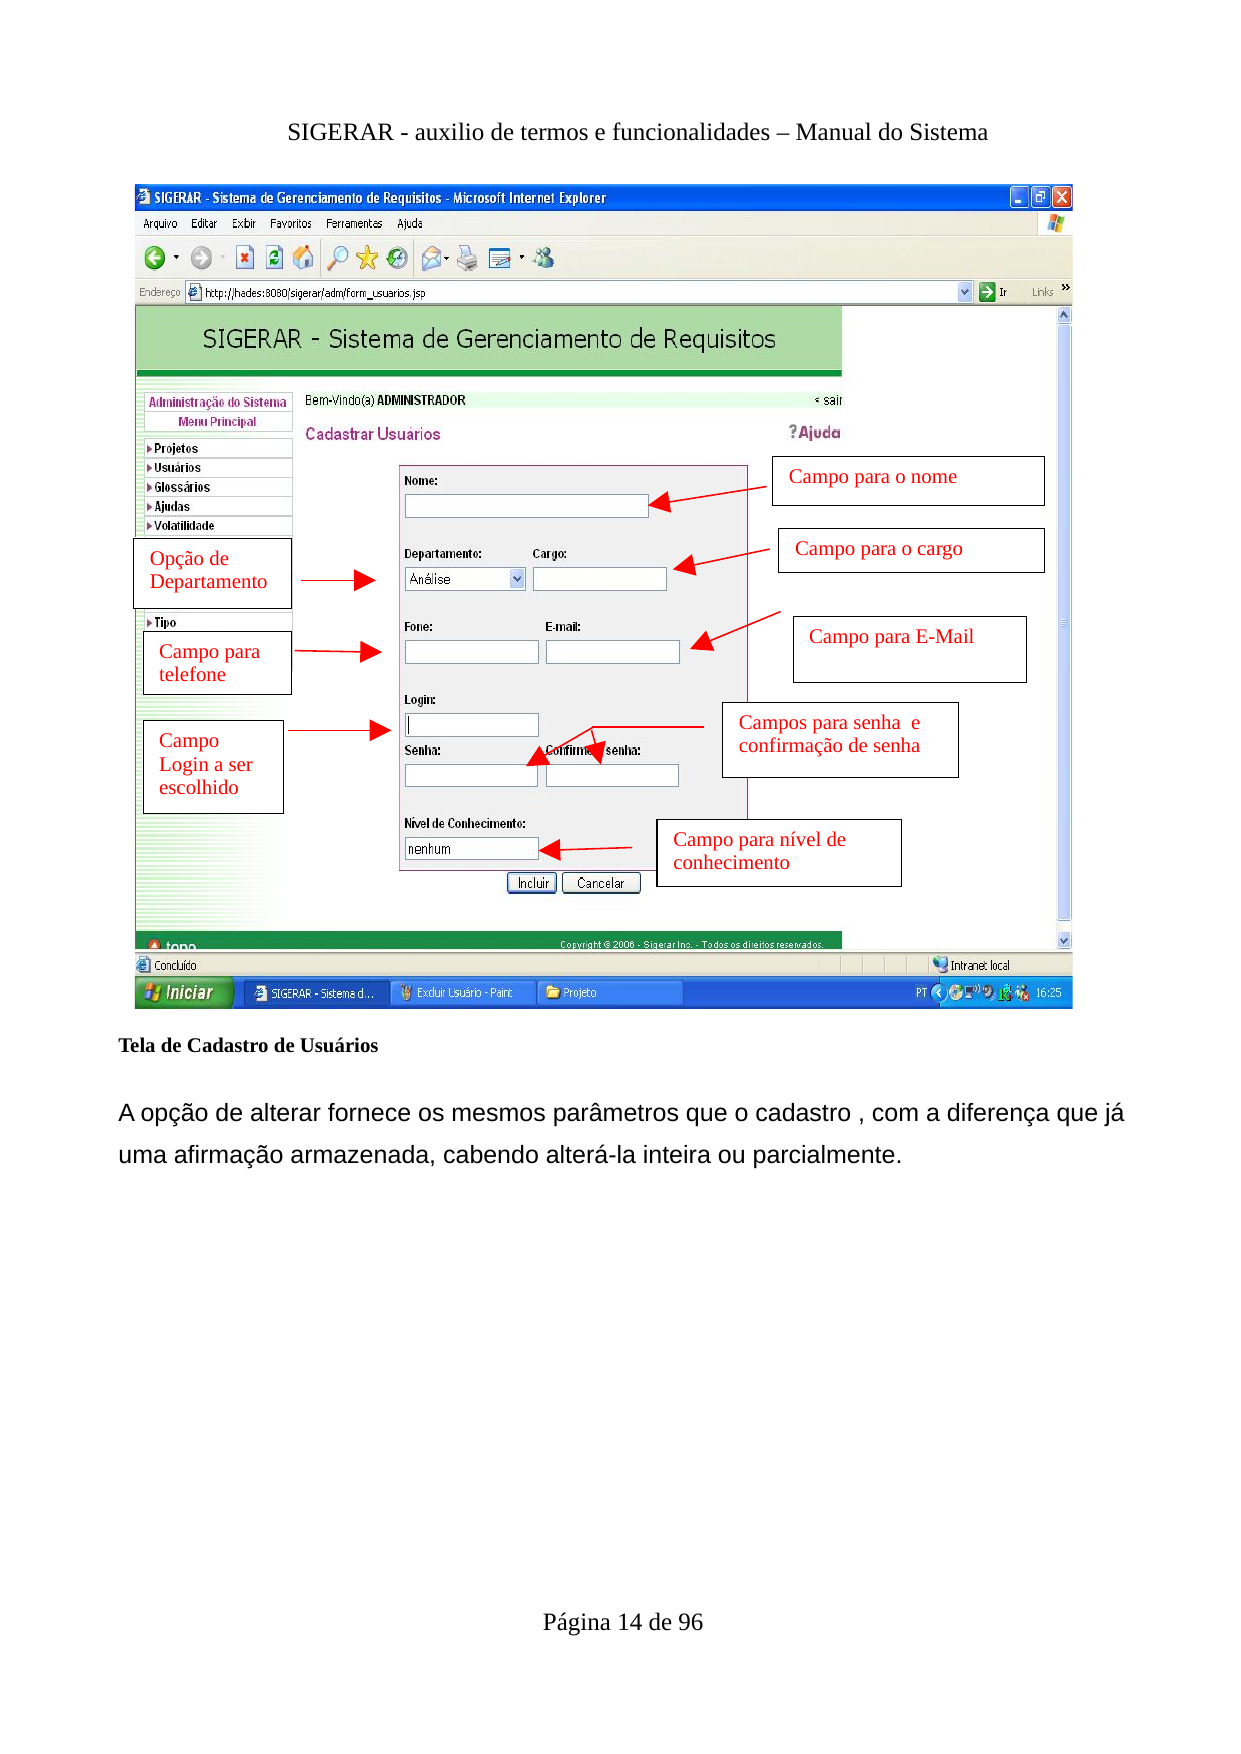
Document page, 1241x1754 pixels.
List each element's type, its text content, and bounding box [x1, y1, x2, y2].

text Tela de Cadastro de Usuários [118, 1034, 1134, 1057]
text Campo para o cargo [795, 537, 1029, 560]
text Campo para E-Mail [809, 625, 1010, 648]
picture [134, 184, 1073, 1009]
text Campo para telefone [159, 640, 276, 686]
text Campos para senha e confirmação de senha [739, 711, 943, 757]
text A opção de alterar fornece os mesmos parâmetros que o cadastro , com a diferença que já uma afirmação armazenada, cabendo alterá-la inteira ou parcialmente. [118, 1099, 1134, 1169]
text Campo para o nome [789, 465, 1029, 488]
text Opção de Departamento [149, 546, 276, 593]
text Campo Login a ser escolhido [159, 729, 268, 799]
text Campo para nível de conhecimento [673, 828, 885, 874]
